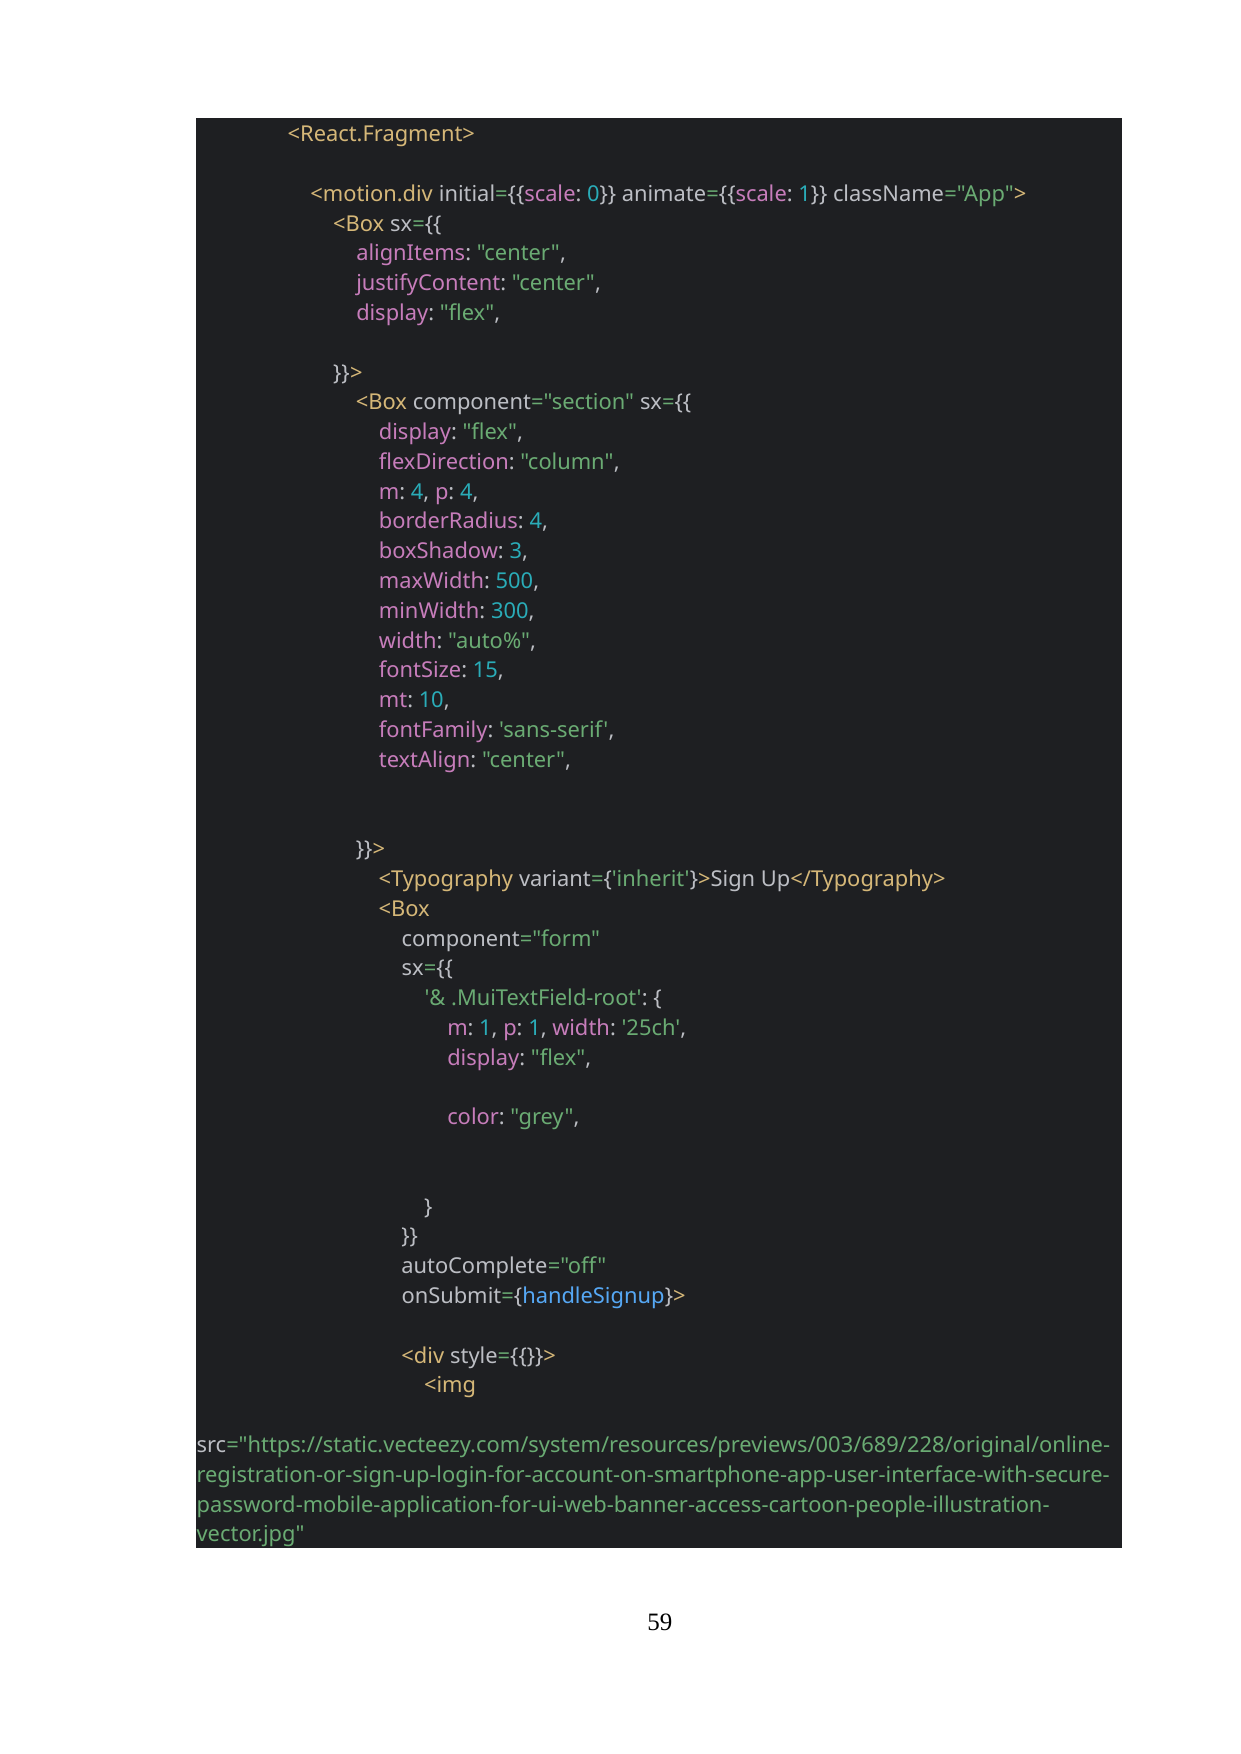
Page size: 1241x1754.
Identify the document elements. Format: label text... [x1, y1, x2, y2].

text <React.Fragment> <motion.div initial={{scale: 0}} animate={{scale: 1}} className="App"> <Box sx={{ alignItems: "center", justifyContent: "center", display: "flex", }}> <Box component="section" sx={{ display: "flex", flexDirection: "column", m: 4, p: 4, borderRadius: 4, boxShadow: 3, maxWidth: 500, minWidth: 300, width: "auto%", fontSize: 15, mt: 10, fontFamily: 'sans-serif', textAlign: "center", }}> <Typography variant={'inherit'}>Sign Up</Typography> <Box component="form" sx={{ '& .MuiTextField-root': { m: 1, p: 1, width: '25ch', display: "flex", color: "grey", } }} autoComplete="off" onSubmit={handleSignup}> <div style={{}}> <img src="https://static.vecteezy.com/system/resources/previews/003/689/228/original/online-registration-or-sign-up-login-for-account-on-smartphone-app-user-interface-with-secure-password-mobile-application-for-ui-web-banner-access-cartoon-people-illustration-vector.jpg" [196, 118, 1122, 1548]
